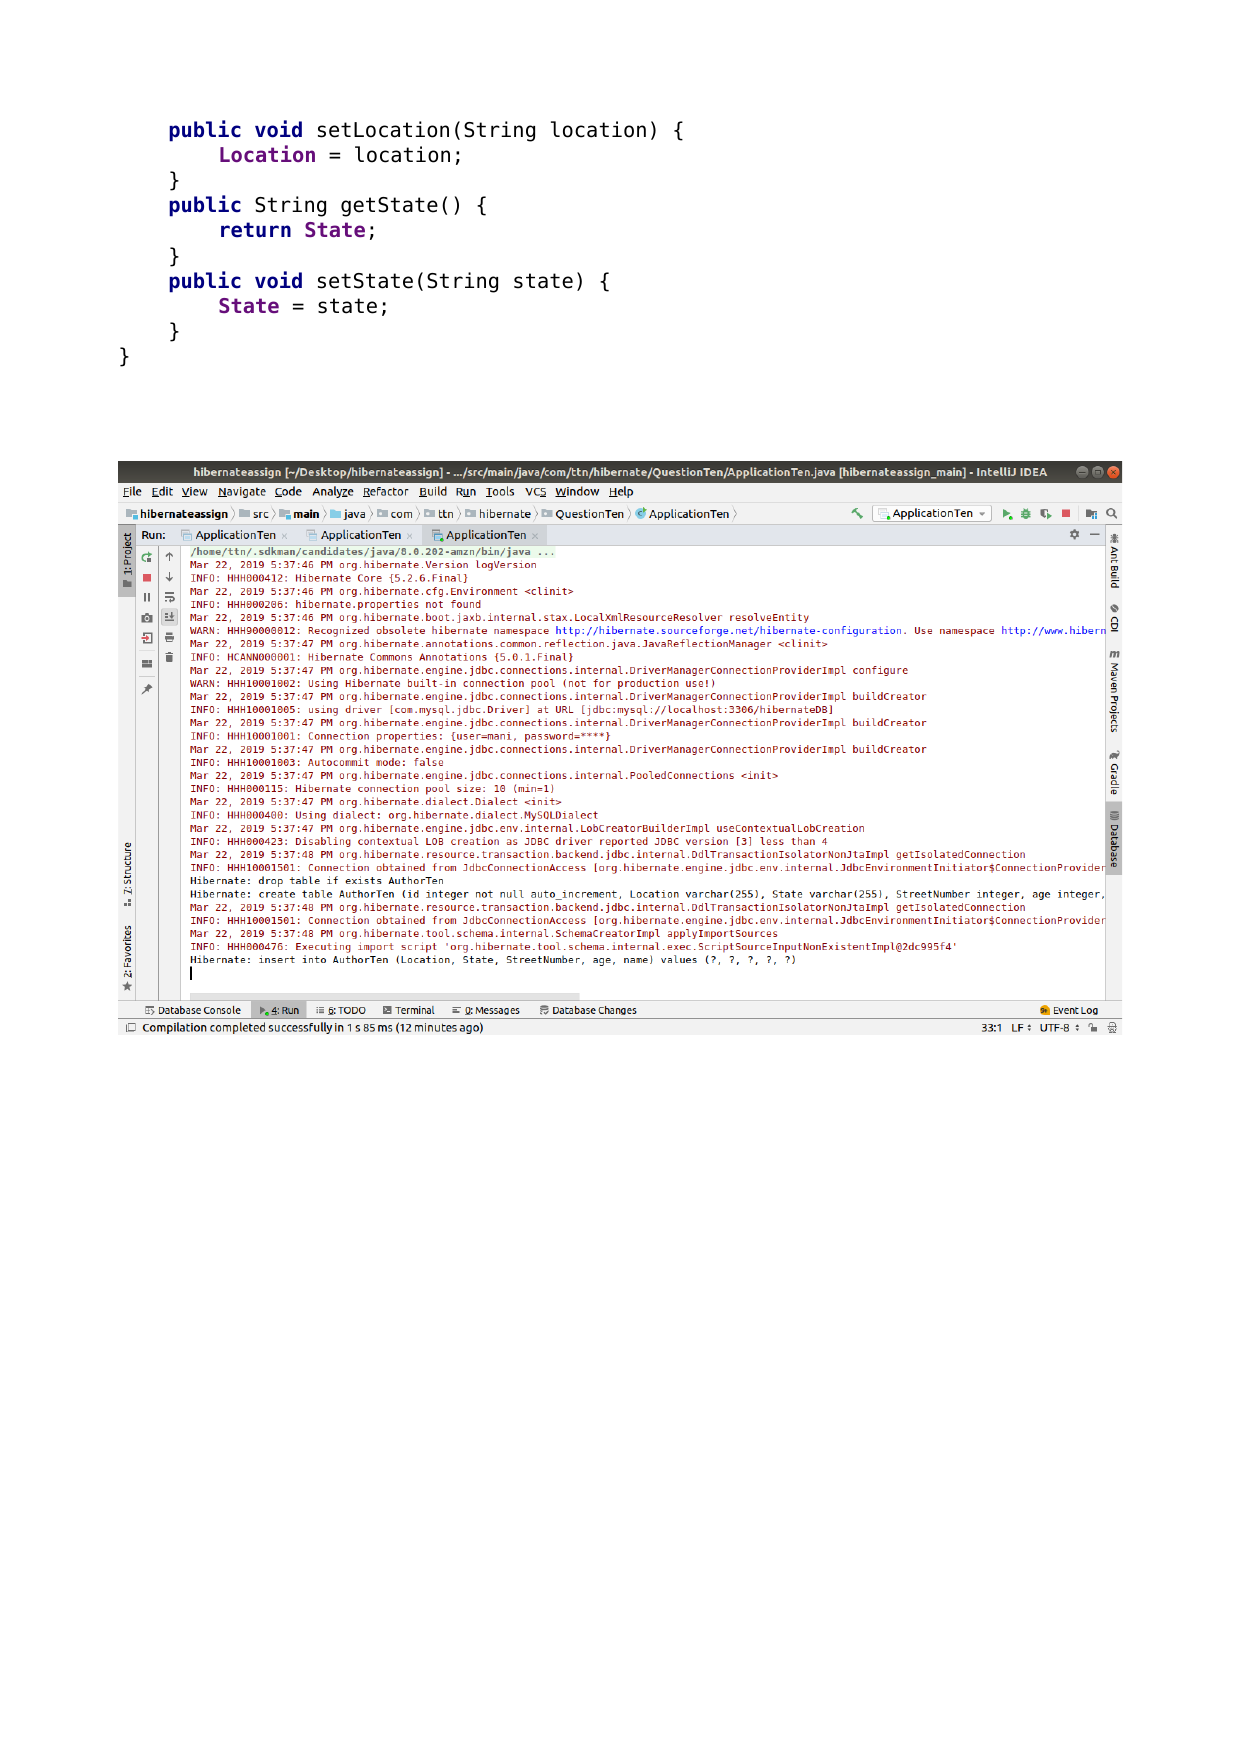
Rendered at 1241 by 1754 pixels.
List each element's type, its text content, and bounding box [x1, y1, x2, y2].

text public void setState(String state) { [118, 269, 1122, 294]
text } [118, 168, 1122, 194]
text return State; [118, 219, 1122, 244]
picture [118, 461, 1123, 1035]
text State = state; [118, 294, 1122, 320]
text } [118, 244, 1122, 269]
text } [118, 320, 1122, 345]
text public void setLocation(String location) { [118, 118, 1122, 143]
text Location = location; [118, 143, 1122, 168]
text public String getState() { [118, 194, 1122, 219]
text } [118, 345, 1122, 369]
